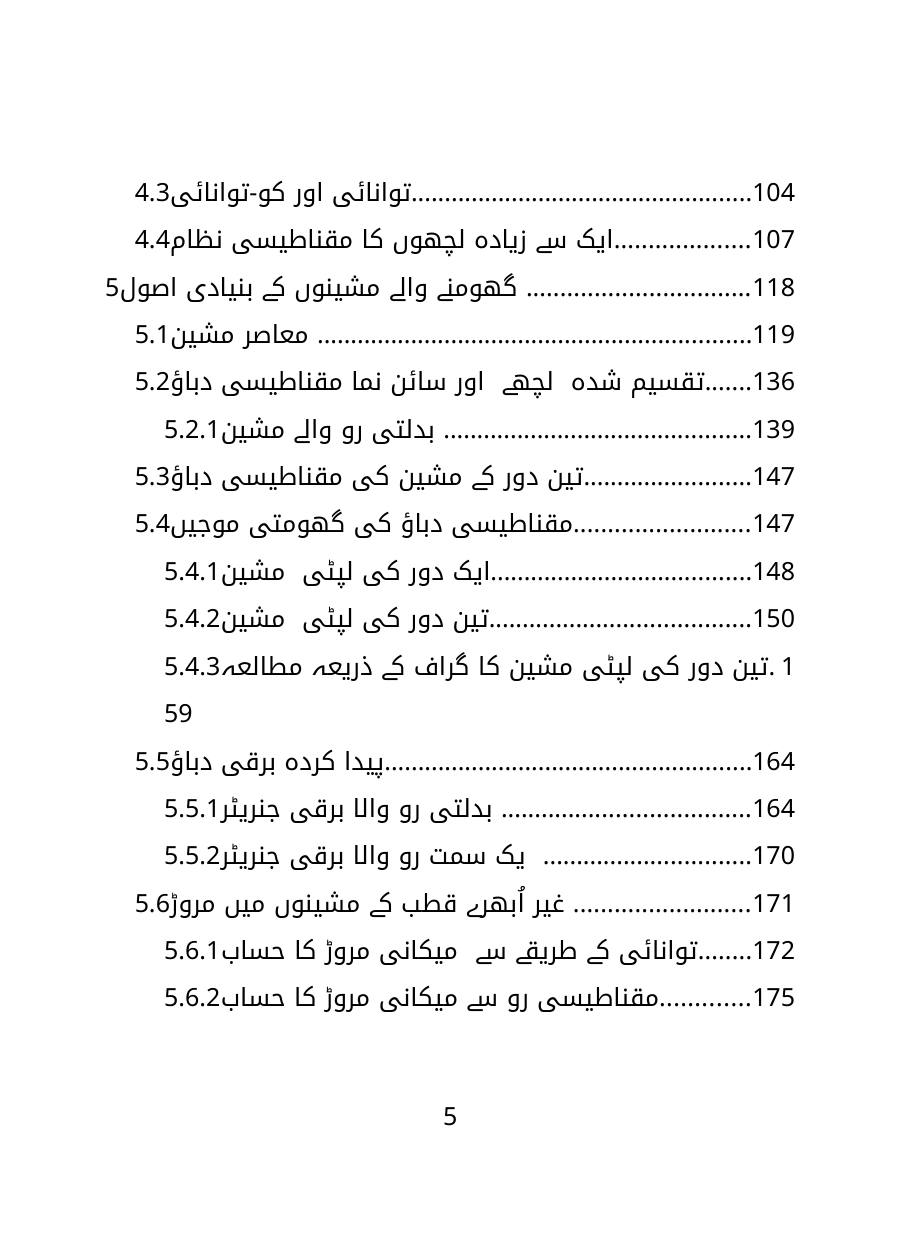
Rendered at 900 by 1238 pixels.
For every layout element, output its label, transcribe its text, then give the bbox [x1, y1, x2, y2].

text 4.4ایک سے زیادہ لچھوں کا مقناطیسی نظام 107 [134, 216, 795, 264]
text 5.6.1توانائی کے طریقے سے میکانی مروڑ کا حساب 172 [164, 927, 795, 975]
text 5.5پیدا کردہ برقی دباؤ 164 [134, 738, 795, 785]
text 5.4.2تین دور کی لپٹی مشین 150 [164, 596, 795, 643]
text 5.6.2مقناطیسی رو سے میکانی مروڑ کا حساب 175 [164, 975, 795, 1022]
text 5.4.1ایک دور کی لپٹی مشین 148 [164, 548, 795, 596]
text 4.3توانائی اور کو-توانائی 104 [134, 169, 795, 216]
text 5.5.2یک سمت رو والا برقی جنریٹر 170 [164, 833, 795, 880]
text 5.2.1بدلتی رو والے مشین 139 [164, 406, 795, 453]
text 5.3تین دور کے مشین کی مقناطیسی دباؤ 147 [134, 453, 795, 501]
text 5گھومنے والے مشینوں کے بنیادی اصول 118 [105, 264, 795, 311]
text 5.4.3تین دور کی لپٹی مشین کا گراف کے ذریعہ مطالعہ 159 [164, 643, 795, 738]
text 5.1معاصر مشین 119 [134, 311, 795, 359]
text 5.2تقسیم شدہ لچھے اور سائن نما مقناطیسی دباؤ 136 [134, 359, 795, 406]
text 5.4مقناطیسی دباؤ کی گھومتی موجیں 147 [134, 501, 795, 548]
text 5.5.1بدلتی رو والا برقی جنریٹر 164 [164, 785, 795, 833]
text 5.6غیر اُبھرے قطب کے مشینوں میں مروڑ 171 [134, 880, 795, 927]
